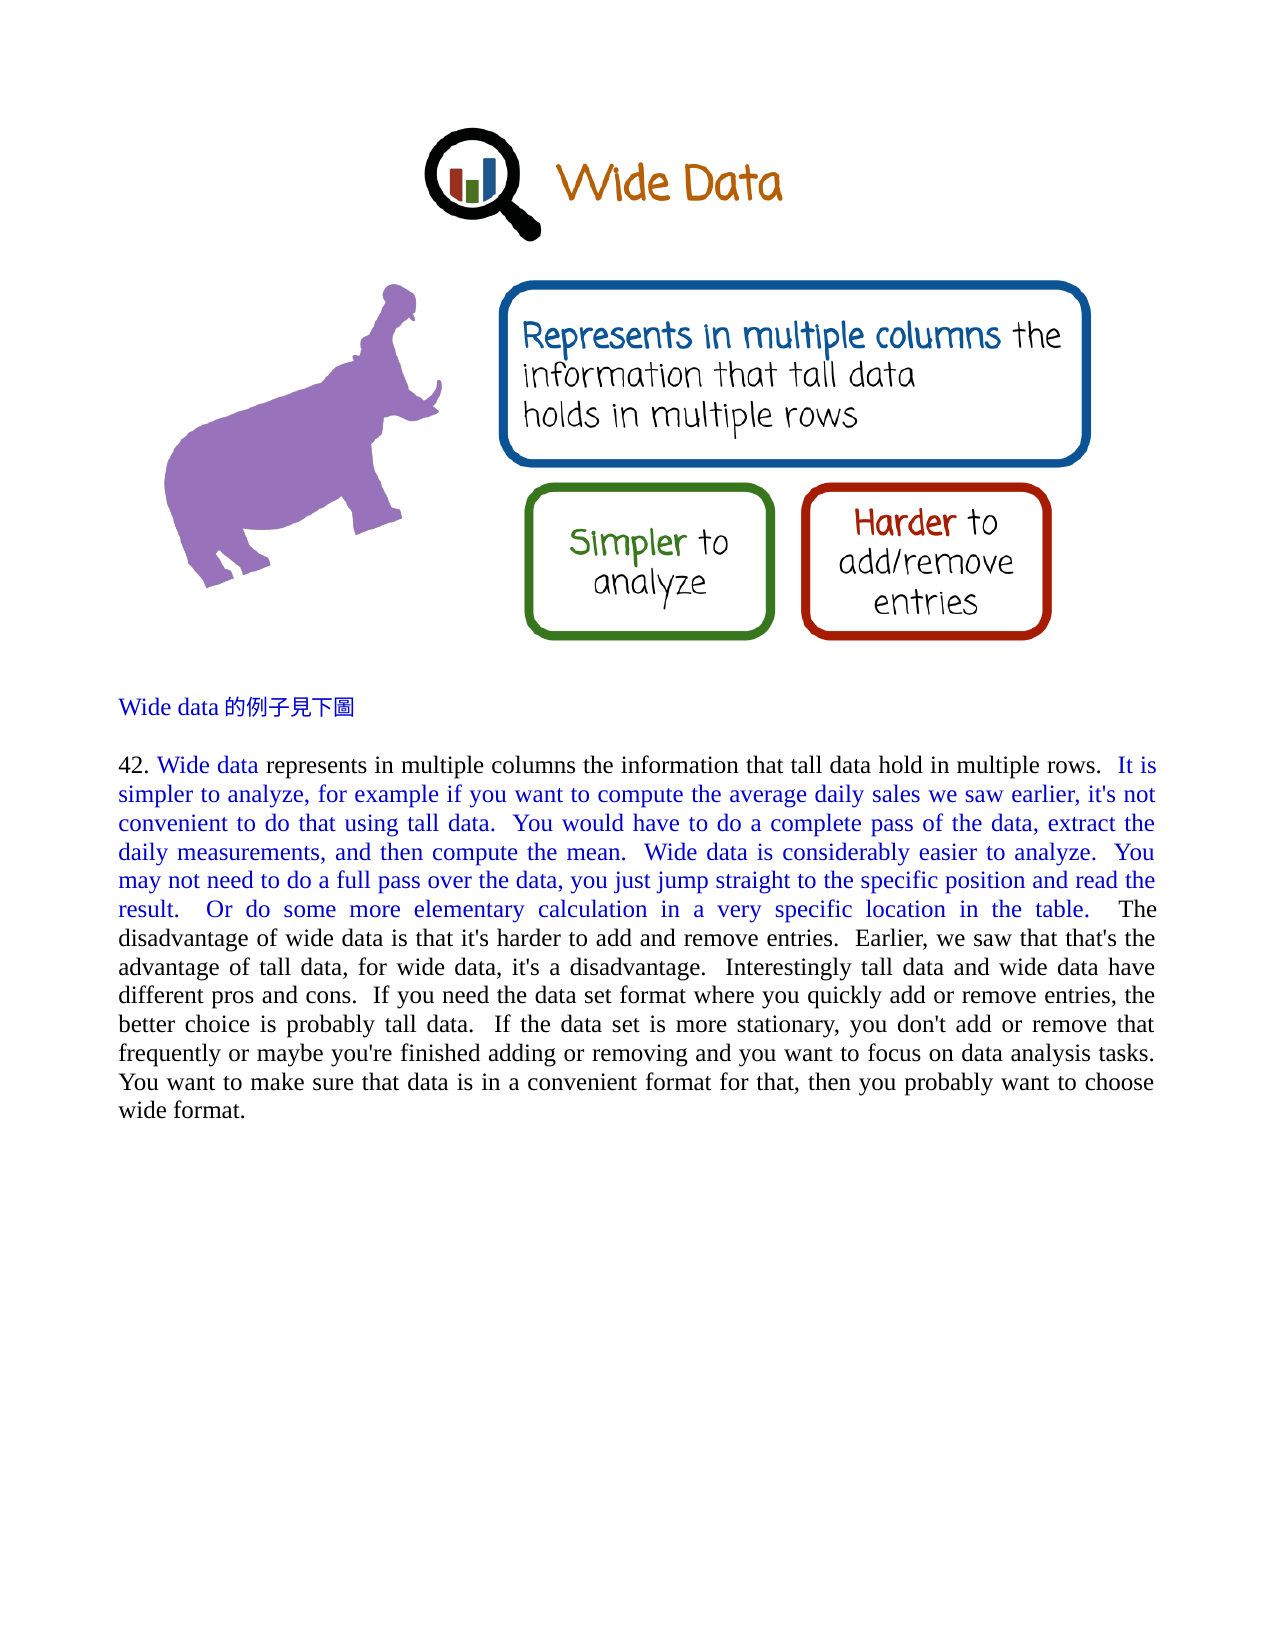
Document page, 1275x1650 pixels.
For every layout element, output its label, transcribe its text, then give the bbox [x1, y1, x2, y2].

text Wide data的例子見下圖 [118, 690, 1157, 722]
text 42. Wide data represents in multiple columns the information that tall data hold in multiple rows. It is simpler to analyze, for example if you want to compute the average daily sales we saw earlier, it's not convenient to do that using tall data. You would have to do a complete pass of the data, extract the daily measurements, and then compute the mean. Wide data is considerably easier to analyze. You may not need to do a full pass over the data, you just jump straight to the specific position and read the result. Or do some more elementary calculation in a very specific location in the table. The disadvantage of wide data is that it's harder to add and remove entries. Earlier, we saw that that's the advantage of tall data, for wide data, it's a disadvantage. Interestingly tall data and wide data have different pros and cons. If you need the data set format where you quickly add or remove entries, the better choice is probably tall data. If the data set is more stationary, you don't add or remove that frequently or maybe you're finished adding or removing and you want to focus on data analysis tasks. You want to make sure that data is in a convenient format for that, then you probably want to choose wide format. [118, 751, 1157, 1124]
picture [118, 118, 1157, 662]
